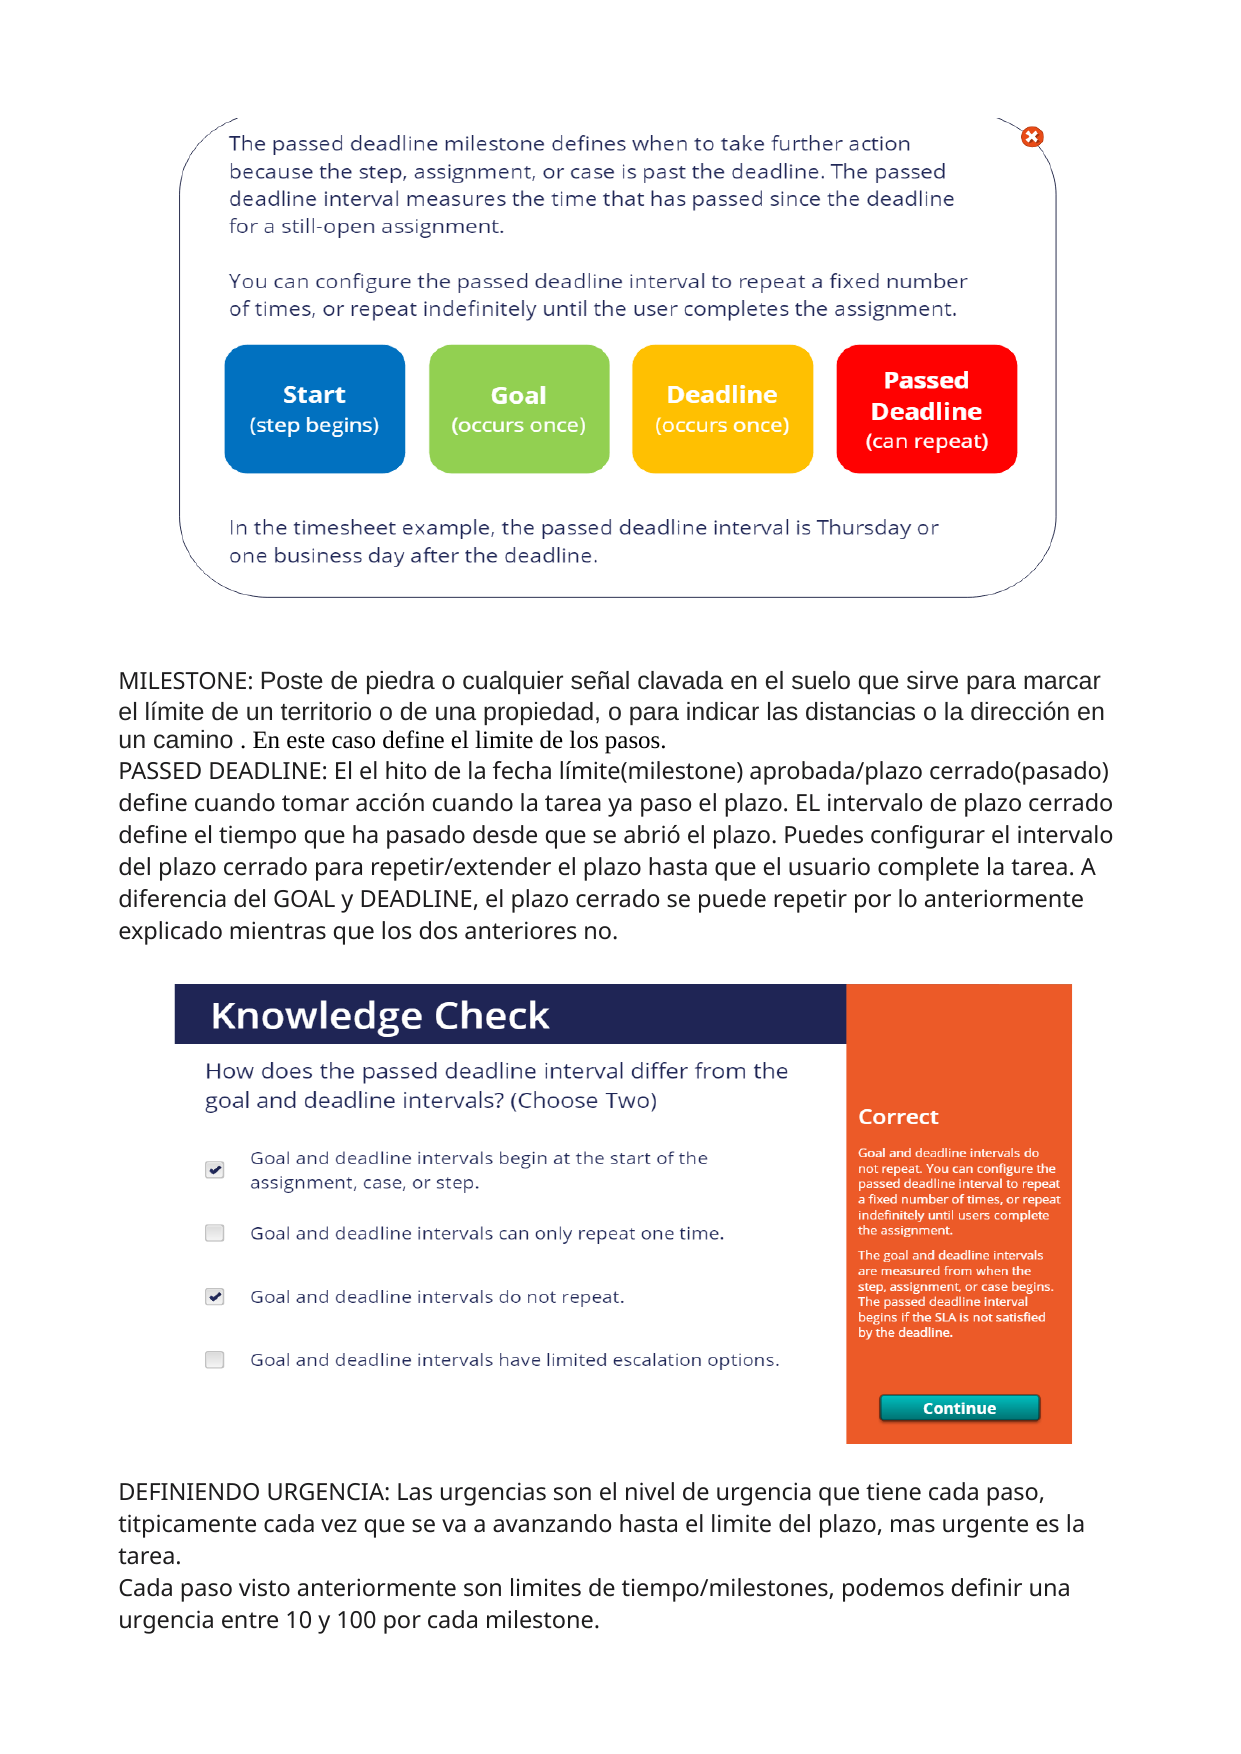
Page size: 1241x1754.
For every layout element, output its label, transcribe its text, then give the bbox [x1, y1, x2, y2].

text PASSED DEADLINE: El el hito de la fecha límite(milestone) aprobada/plazo cerrado(pasado) define cuando tomar acción cuando la tarea ya paso el plazo. EL intervalo de plazo cerrado define el tiempo que ha pasado desde que se abrió el plazo. Puedes configurar el intervalo del plazo cerrado para repetir/extender el plazo hasta que el usuario complete la tarea. A diferencia del GOAL y DEADLINE, el plazo cerrado se puede repetir por lo anteriormente explicado mientras que los dos anteriores no. [118, 754, 1122, 946]
text MILESTONE: Poste de piedra o cualquier señal clavada en el suelo que sirve para marcar el límite de un territorio o de una propiedad, o para indicar las distancias o la dirección en un camino . En este caso define el limite de los pasos. [118, 665, 1122, 754]
text Cada paso visto anteriormente son limites de tiempo/milestones, podemos definir una urgencia entre 10 y 100 por cada milestone. [118, 1571, 1122, 1635]
text DEFINIENDO URGENCIA: Las urgencias son el nivel de urgencia que tiene cada paso, titpicamente cada vez que se va a avanzando hasta el limite del plazo, mas urgente es la tarea. [118, 1475, 1122, 1571]
